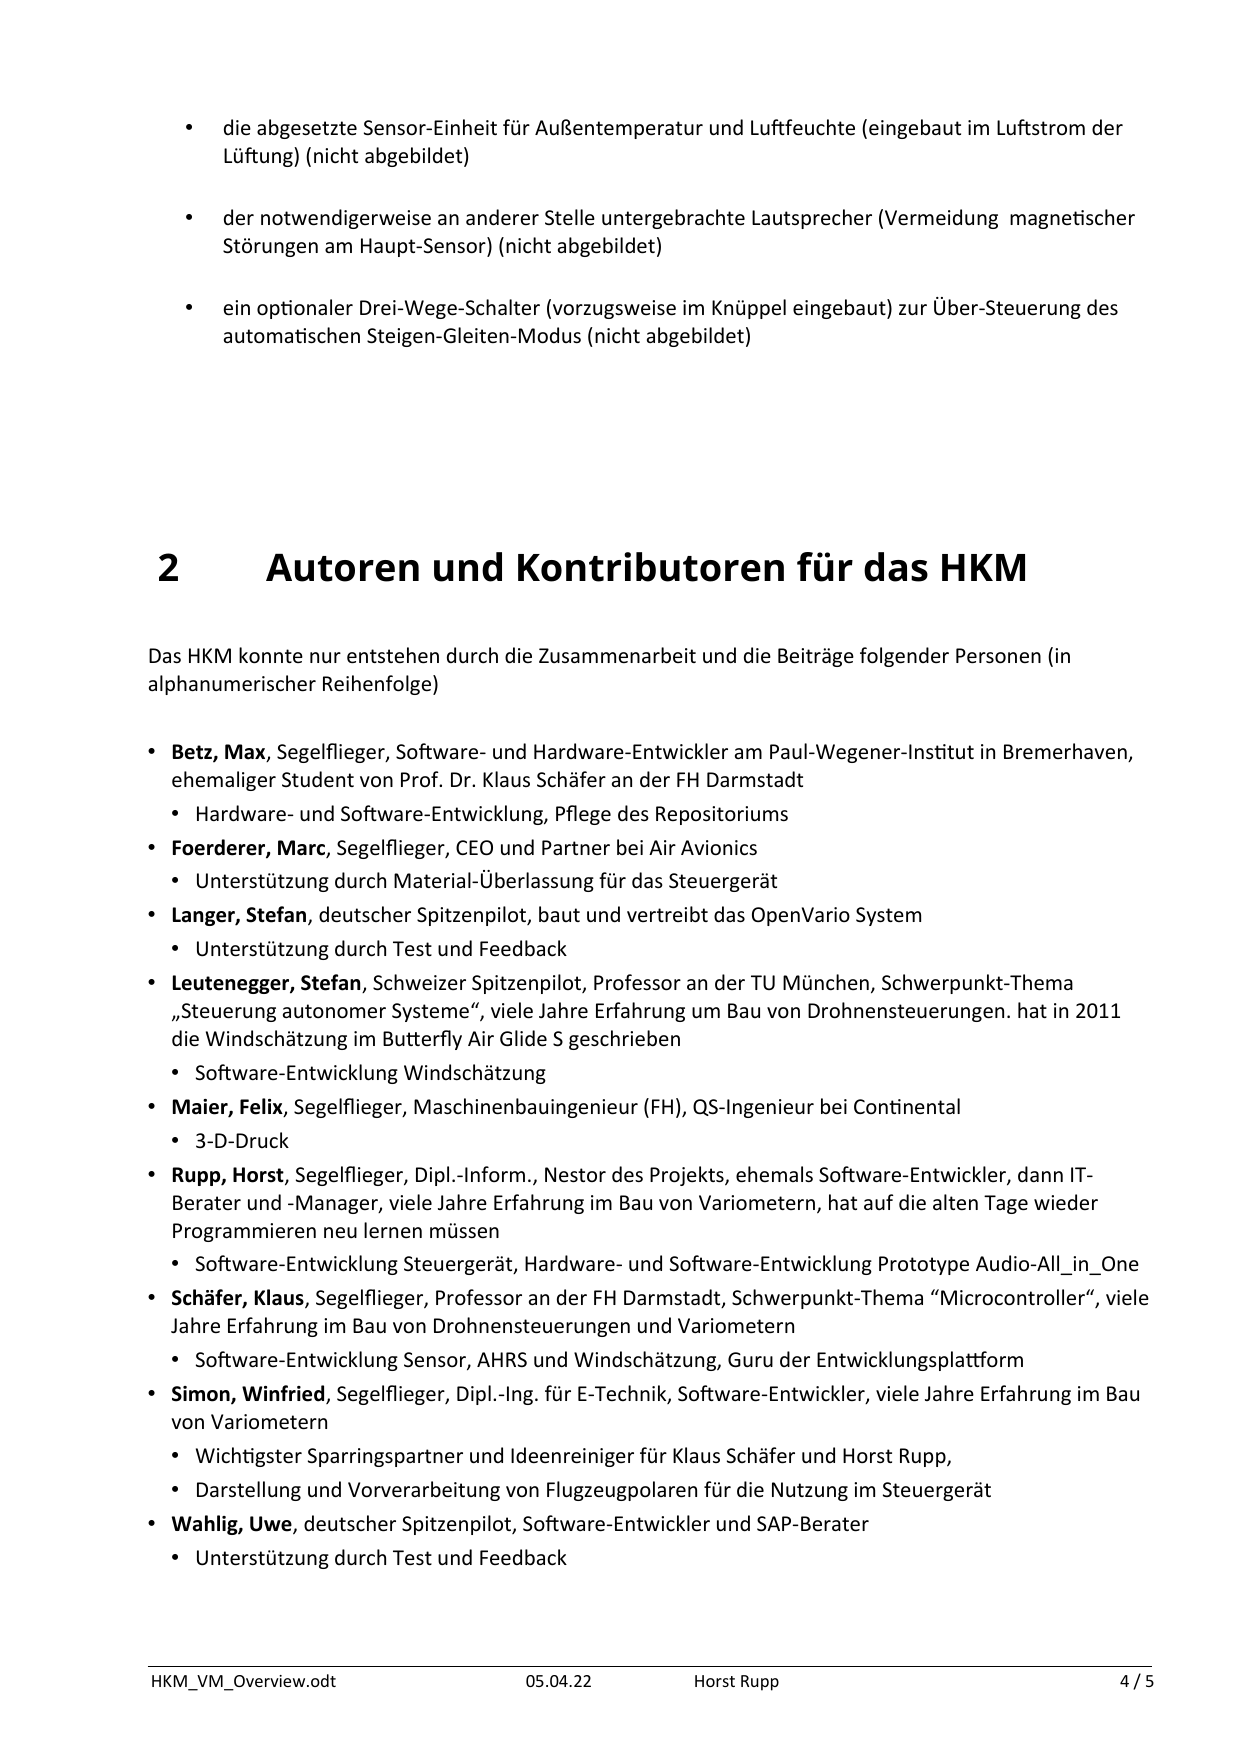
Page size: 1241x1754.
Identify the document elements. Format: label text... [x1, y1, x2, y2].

list Simon, Winfried, Segelflieger, Dipl.-Ing. für E-Technik, Software-Entwickler, viele Jahre Erfahrung im Bau von Variometern [148, 1379, 1152, 1435]
list Foerderer, Marc, Segelflieger, CEO und Partner bei Air Avionics [148, 833, 1152, 861]
list Unterstützung durch Material-Überlassung für das Steuergerät [171, 867, 1152, 895]
list Betz, Max, Segelflieger, Software- und Hardware-Entwickler am Paul-Wegener-Institut in Bremerhaven, ehemaliger Student von Prof. Dr. Klaus Schäfer an der FH Darmstadt [148, 737, 1152, 793]
list Rupp, Horst, Segelflieger, Dipl.-Inform., Nestor des Projekts, ehemals Software-Entwickler, dann IT-Berater und -Manager, viele Jahre Erfahrung im Bau von Variometern, hat auf die alten Tage wieder Programmieren neu lernen müssen [148, 1160, 1152, 1244]
list Unterstützung durch Test und Feedback [171, 1543, 1152, 1571]
text Das HKM konnte nur entstehen durch die Zusammenarbeit und die Beiträge folgender Personen (in alphanumerischer Reihenfolge) [148, 641, 1152, 697]
subtitle Autoren und Kontributoren für das HKM [148, 540, 1128, 592]
list Maier, Felix, Segelflieger, Maschinenbauingenieur (FH), QS-Ingenieur bei Continental [148, 1092, 1152, 1120]
list ein optionaler Drei-Wege-Schalter (vorzugsweise im Knüppel eingebaut) zur Über-Steuerung des automatischen Steigen-Gleiten-Modus (nicht abgebildet) [185, 293, 1152, 377]
list Software-Entwicklung Steuergerät, Hardware- und Software-Entwicklung Prototype Audio-All_in_One [171, 1249, 1152, 1278]
list Wahlig, Uwe, deutscher Spitzenpilot, Software-Entwickler und SAP-Berater [148, 1509, 1152, 1537]
list Software-Entwicklung Windschätzung [171, 1058, 1152, 1086]
list 3-D-Druck [171, 1126, 1152, 1154]
list Leutenegger, Stefan, Schweizer Spitzenpilot, Professor an der TU München, Schwerpunkt-Thema „Steuerung autonomer Systeme“, viele Jahre Erfahrung um Bau von Drohnensteuerungen. hat in 2011 die Windschätzung im Butterfly Air Glide S geschrieben [148, 968, 1152, 1052]
list Darstellung und Vorverarbeitung von Flugzeugpolaren für die Nutzung im Steuergerät [171, 1475, 1152, 1503]
list Schäfer, Klaus, Segelflieger, Professor an der FH Darmstadt, Schwerpunkt-Thema “Microcontroller“, viele Jahre Erfahrung im Bau von Drohnensteuerungen und Variometern [148, 1283, 1152, 1339]
list Unterstützung durch Test und Feedback [171, 934, 1152, 962]
list Hardware- und Software-Entwicklung, Pflege des Repositoriums [171, 799, 1152, 827]
list Langer, Stefan, deutscher Spitzenpilot, baut und vertreibt das OpenVario System [148, 901, 1152, 928]
list der notwendigerweise an anderer Stelle untergebrachte Lautsprecher (Vermeidung magnetischer Störungen am Haupt-Sensor) (nicht abgebildet) [185, 203, 1152, 287]
list Software-Entwicklung Sensor, AHRS und Windschätzung, Guru der Entwicklungsplattform [171, 1345, 1152, 1373]
list die abgesetzte Sensor-Einheit für Außentemperatur und Luftfeuchte (eingebaut im Luftstrom der Lüftung) (nicht abgebildet) [185, 113, 1152, 197]
list Wichtigster Sparringspartner und Ideenreiniger für Klaus Schäfer und Horst Rupp, [171, 1441, 1152, 1469]
